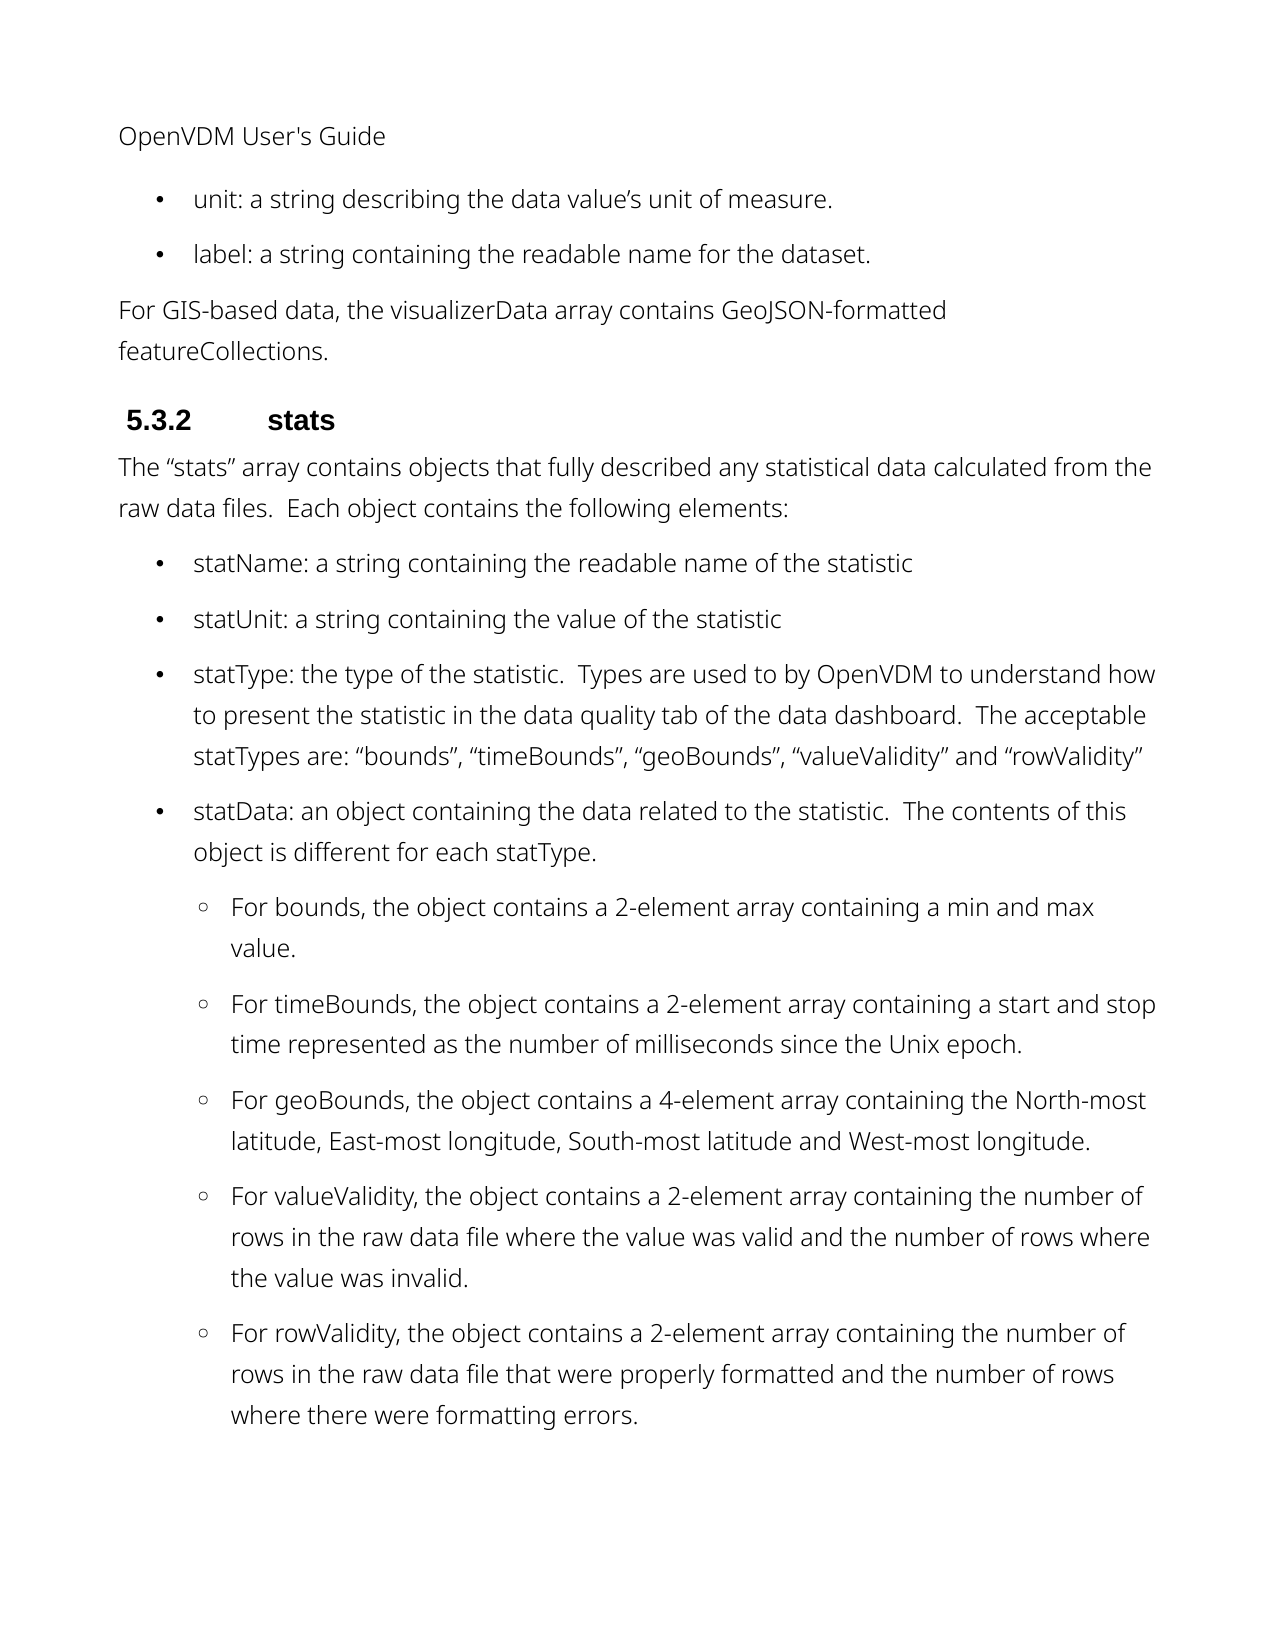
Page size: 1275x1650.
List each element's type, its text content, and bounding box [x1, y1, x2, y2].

list unit: a string describing the data value’s unit of measure. [156, 182, 1157, 216]
list statData: an object containing the data related to the statistic. The contents of this object is different for each statType. [156, 794, 1157, 869]
list For timeBounds, the object contains a 2-element array containing a start and stop time represented as the number of milliseconds since the Unix epoch. [193, 986, 1157, 1061]
list label: a string containing the readable name for the dataset. [156, 237, 1157, 271]
list For bounds, the object contains a 2-element array containing a min and max value. [193, 890, 1157, 965]
subtitle stats [118, 403, 1157, 437]
list statType: the type of the statistic. Types are used to by OpenVDM to understand how to present the statistic in the data quality tab of the data dashboard. The acceptable statTypes are: “bounds”, “timeBounds”, “geoBounds”, “valueValidity” and “rowValidity” [156, 657, 1157, 772]
text The “stats” array contains objects that fully described any statistical data calculated from the raw data files. Each object contains the following elements: [118, 449, 1157, 524]
list For valueValidity, the object contains a 2-element array containing the number of rows in the raw data file where the value was valid and the number of rows where the value was invalid. [193, 1179, 1157, 1294]
list statUnit: a string containing the value of the statistic [156, 601, 1157, 635]
list For geoBounds, the object contains a 4-element array containing the North-most latitude, East-most longitude, South-most latitude and West-most longitude. [193, 1082, 1157, 1157]
list statName: a string containing the readable name of the statistic [156, 546, 1157, 580]
text For GIS-based data, the visualizerData array contains GeoJSON-formatted featureCollections. [118, 292, 1157, 367]
list For rowValidity, the object contains a 2-element array containing the number of rows in the raw data file that were properly formatted and the number of rows where there were formatting errors. [193, 1316, 1157, 1432]
